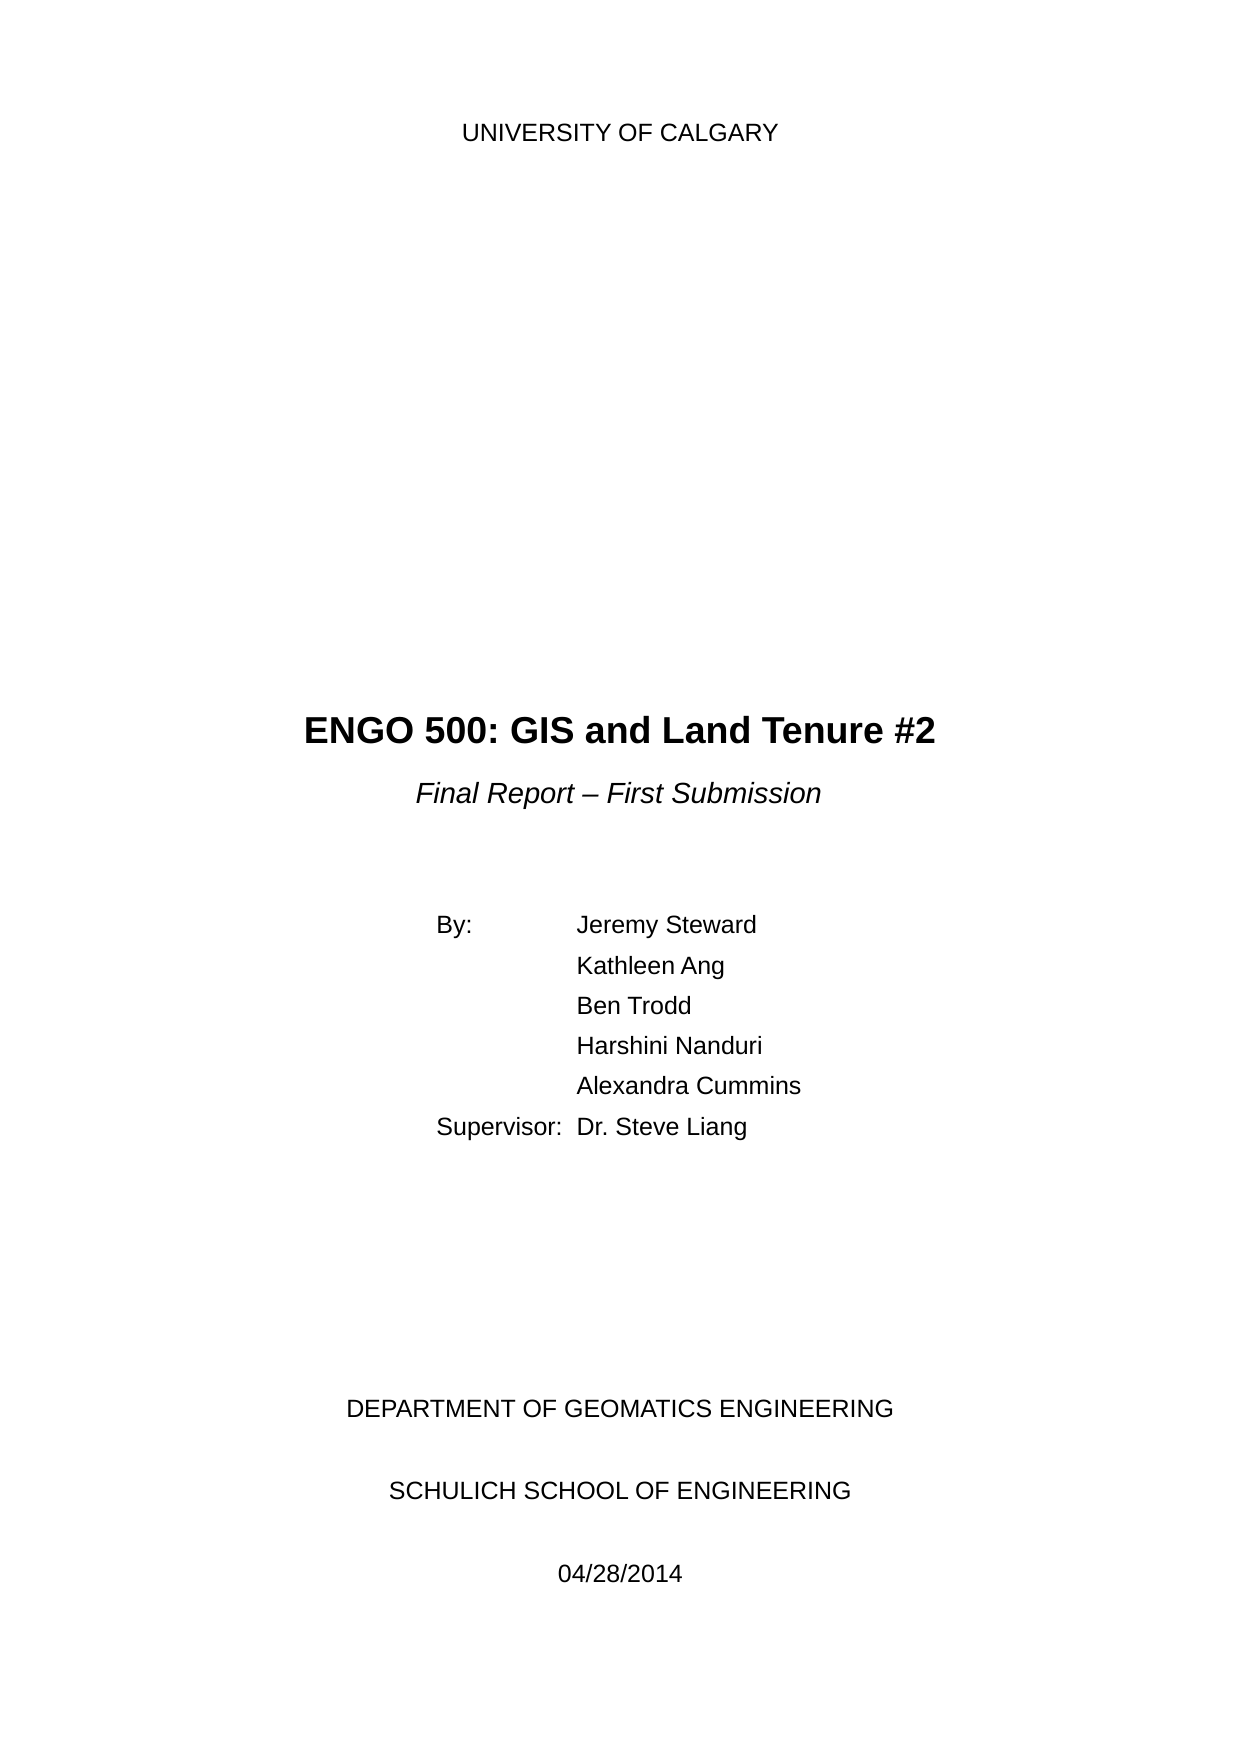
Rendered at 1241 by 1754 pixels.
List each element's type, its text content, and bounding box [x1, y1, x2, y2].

table_cell [431, 945, 571, 985]
table_cell [431, 1066, 571, 1106]
table_cell [431, 985, 571, 1025]
text UNIVERSITY OF CALGARY [118, 118, 1122, 147]
text DEPARTMENT OF GEOMATICS ENGINEERING [118, 1393, 1122, 1422]
table_cell [431, 1025, 571, 1066]
text SCHULICH SCHOOL OF ENGINEERING [118, 1476, 1122, 1505]
subtitle Final Report – First Submission [118, 776, 1122, 810]
table_cell Dr. Steve Liang [571, 1106, 810, 1146]
table_header By: [431, 905, 571, 945]
table_cell Harshini Nanduri [571, 1025, 810, 1066]
table_cell Kathleen Ang [571, 945, 810, 985]
table_header Jeremy Steward [571, 905, 810, 945]
text 04/28/2014 [118, 1558, 1122, 1587]
table_cell Supervisor: [431, 1106, 571, 1146]
title ENGO 500: GIS and Land Tenure #2 [118, 708, 1122, 751]
table_cell Ben Trodd [571, 985, 810, 1025]
table_cell Alexandra Cummins [571, 1066, 810, 1106]
